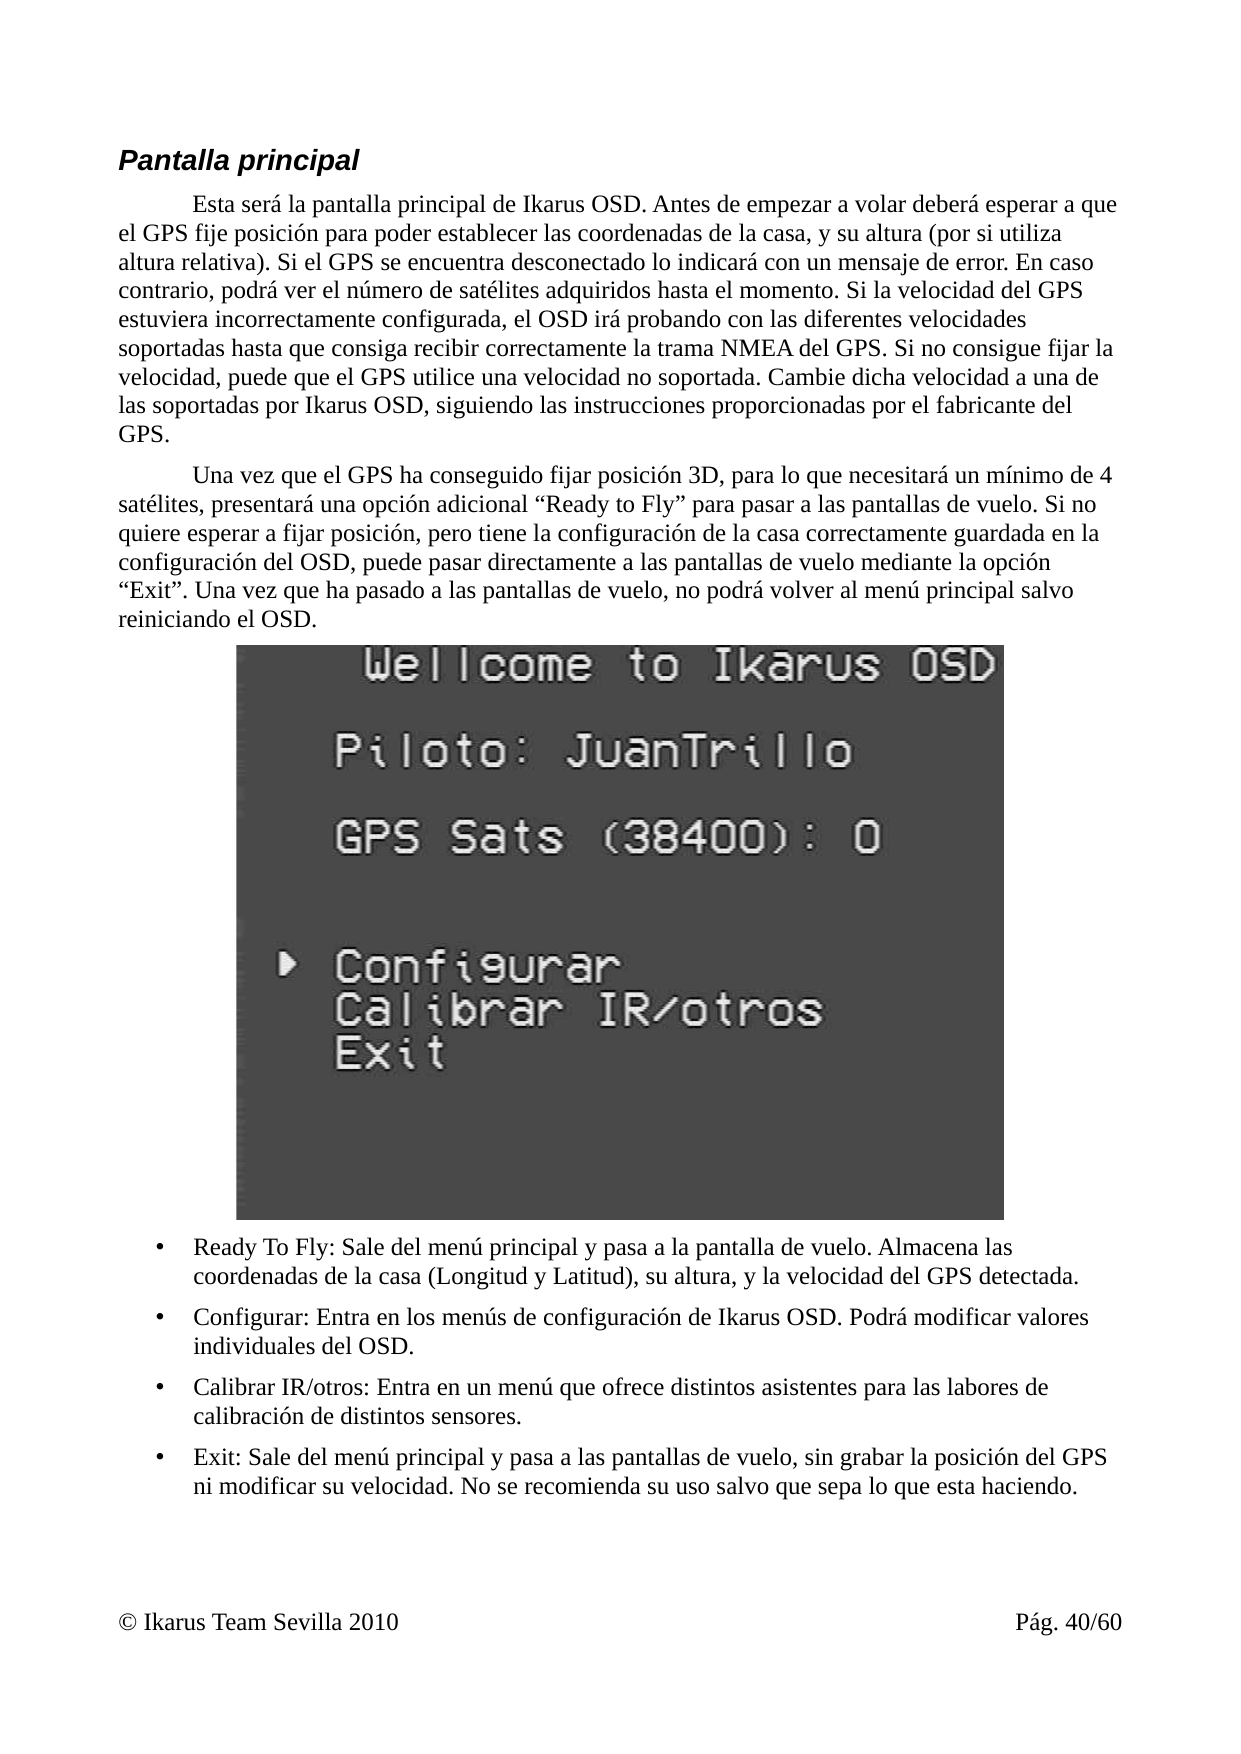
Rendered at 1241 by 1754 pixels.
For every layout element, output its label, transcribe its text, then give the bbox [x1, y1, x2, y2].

text Esta será la pantalla principal de Ikarus OSD. Antes de empezar a volar deberá esperar a que el GPS fije posición para poder establecer las coordenadas de la casa, y su altura (por si utiliza altura relativa). Si el GPS se encuentra desconectado lo indicará con un mensaje de error. En caso contrario, podrá ver el número de satélites adquiridos hasta el momento. Si la velocidad del GPS estuviera incorrectamente configurada, el OSD irá probando con las diferentes velocidades soportadas hasta que consiga recibir correctamente la trama NMEA del GPS. Si no consigue fijar la velocidad, puede que el GPS utilice una velocidad no soportada. Cambie dicha velocidad a una de las soportadas por Ikarus OSD, siguiendo las instrucciones proporcionadas por el fabricante del GPS. [118, 189, 1122, 448]
list Calibrar IR/otros: Entra en un menú que ofrece distintos asistentes para las labores de calibración de distintos sensores. [156, 1372, 1122, 1429]
picture [236, 645, 1004, 1220]
list Configurar: Entra en los menús de configuración de Ikarus OSD. Podrá modificar valores individuales del OSD. [156, 1302, 1122, 1359]
list Ready To Fly: Sale del menú principal y pasa a la pantalla de vuelo. Almacena las coordenadas de la casa (Longitud y Latitud), su altura, y la velocidad del GPS detectada. [156, 1232, 1122, 1289]
subtitle Pantalla principal [118, 143, 1122, 177]
list Exit: Sale del menú principal y pasa a las pantallas de vuelo, sin grabar la posición del GPS ni modificar su velocidad. No se recomienda su uso salvo que sepa lo que esta haciendo. [156, 1442, 1122, 1499]
text Una vez que el GPS ha conseguido fijar posición 3D, para lo que necesitará un mínimo de 4 satélites, presentará una opción adicional “Ready to Fly” para pasar a las pantallas de vuelo. Si no quiere esperar a fijar posición, pero tiene la configuración de la casa correctamente guardada en la configuración del OSD, puede pasar directamente a las pantallas de vuelo mediante la opción “Exit”. Una vez que ha pasado a las pantallas de vuelo, no podrá volver al menú principal salvo reiniciando el OSD. [118, 460, 1122, 633]
